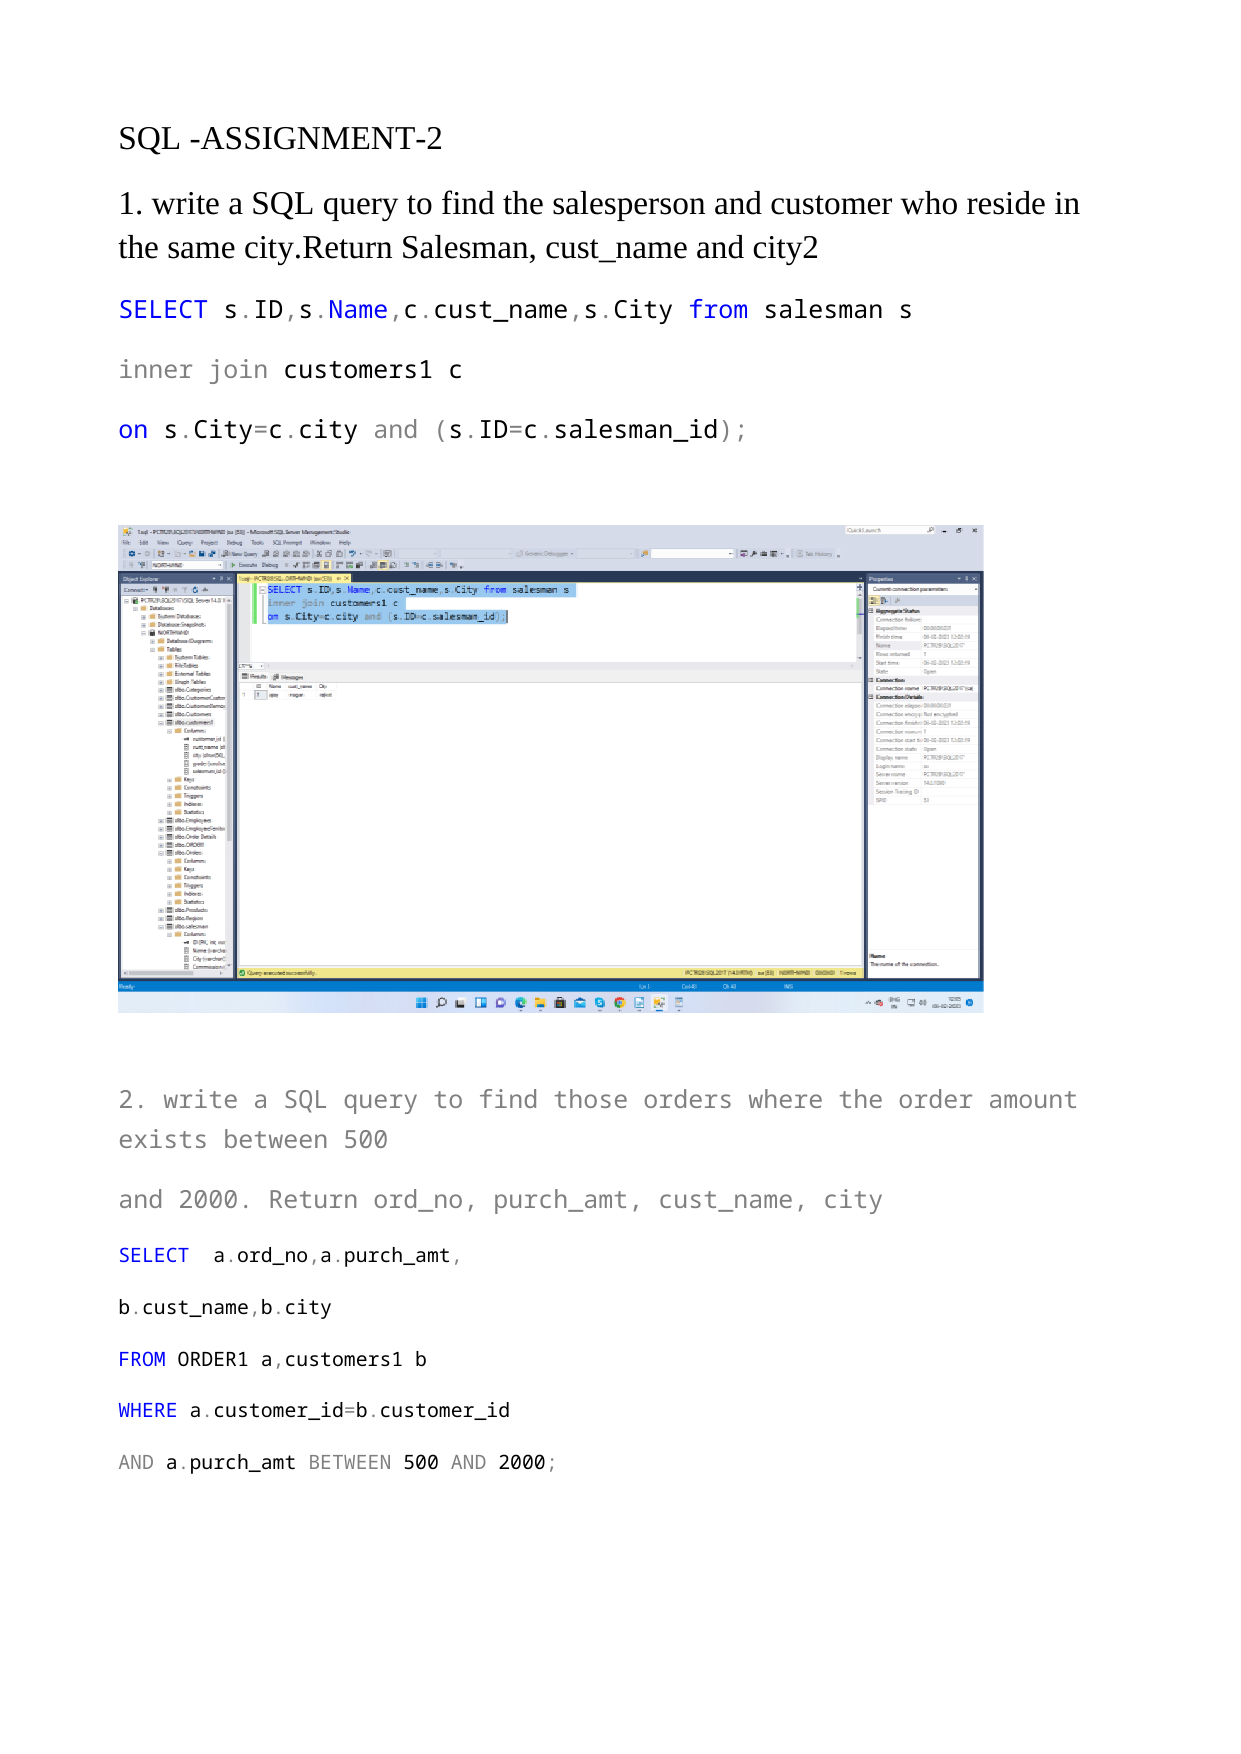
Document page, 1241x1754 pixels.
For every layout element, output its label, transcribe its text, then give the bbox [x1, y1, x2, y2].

text SELECT a.ord_no,a.purch_amt, [118, 1241, 1122, 1268]
text inner join customers1 c [118, 352, 1122, 386]
text on s.City=c.city and (s.ID=c.salesman_id); [118, 412, 1122, 446]
text 2. write a SQL query to find those orders where the order amount exists between 500 [118, 1082, 1122, 1155]
text SQL -ASSIGNMENT-2 [118, 118, 1122, 156]
text AND a.purch_amt BETWEEN 500 AND 2000; [118, 1448, 1122, 1475]
text 1. write a SQL query to find the salesperson and customer who reside in the same city.Return Salesman, cust_name and city2 [118, 183, 1122, 265]
text b.cust_name,b.city [118, 1293, 1122, 1320]
text WHERE a.customer_id=b.customer_id [118, 1397, 1122, 1424]
text SELECT s.ID,s.Name,c.cust_name,s.City from salesman s [118, 292, 1122, 326]
text FROM ORDER1 a,customers1 b [118, 1345, 1122, 1372]
text and 2000. Return ord_no, purch_amt, cust_name, city [118, 1181, 1122, 1215]
